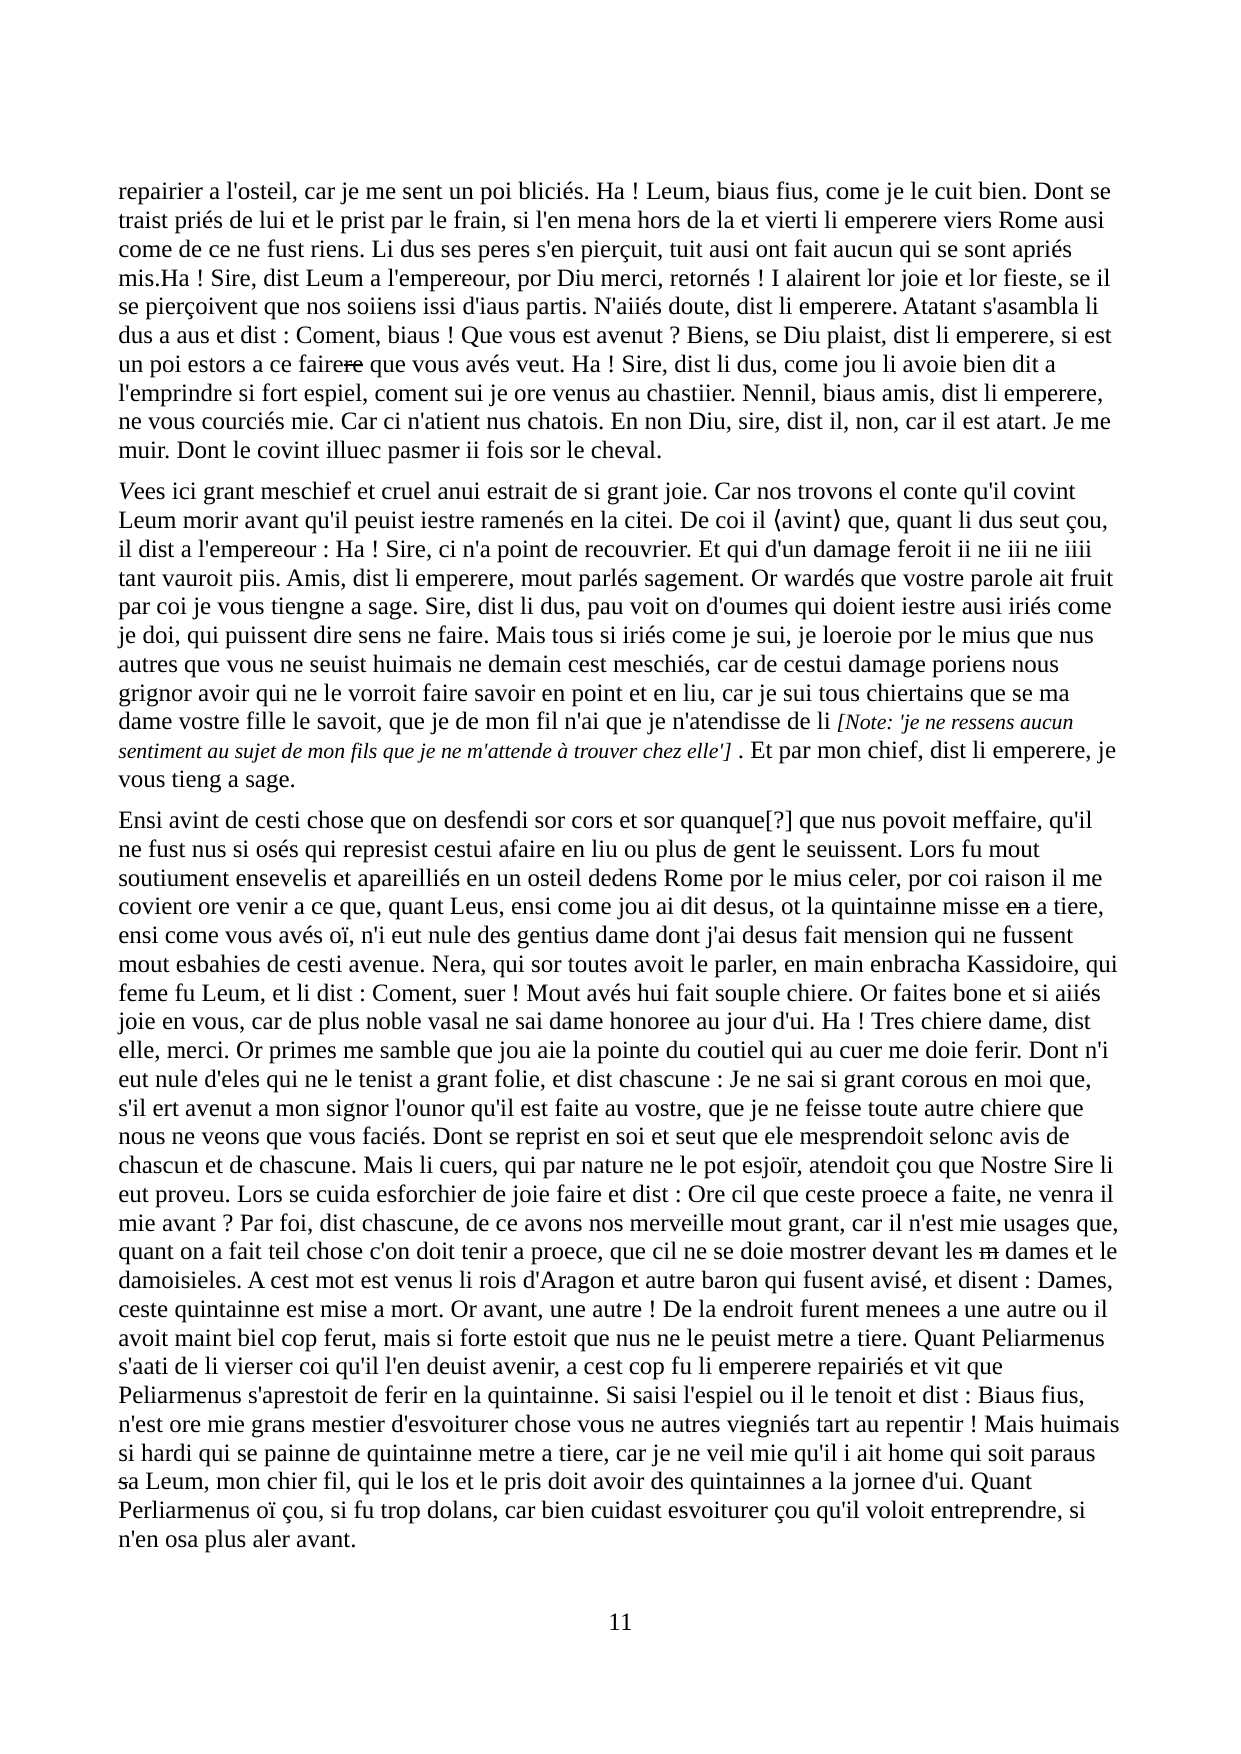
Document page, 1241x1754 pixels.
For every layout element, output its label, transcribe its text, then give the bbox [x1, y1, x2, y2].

text Ceste jouste virent mainte noble piersone qui mout en orent grant merveille. Meime li emperere dist quede toutes les apiertés qu'i [Note: Il faudra prendre une décision et faire une note en introduction pour cette forme de 'qui' équivalente de 'qu'il'...] avoit veut fait en armes, il n'avoit veüe sa pareille. Sire, dist li uns, ne cuidiés mie qu'il fust hom vivans qui ce peuist faire se il n'avoit cheval a sa volenté. Ne m'en chaut, dist li emperere, dou cheval. Bien puet on savoir que cheval covient avoir a ce faire. Mais jou aucune fois feru en quintainne et ai veut ferir, dont je vous aseur que, tout peuist on ferir de tous les sans mesprendre, si [Note: On dirait que tout à coup il s'adresse à Leus... Il y a peut-être une lacune ?] avés vous la grignor proece faite si come hom de vostre eage et de vostre taille, que jou onques mais veisse et ne mie sans plus de tout ce que je ne prise plus[?] autant çou que vous revenistes au sachier sus, a vostre trons si a point que vous le recuellietes en teil maniere. Sire, dist il, ço prenderoie je a faire tous les cos, mais a ce que que je ai la quintaine misse a tiere me sent jou un poi blecies, si vous pri en gueredon de ce que jou ai fait un poi de chose que vous avés veü volentiers, que vous ne vous desairiés [Note: Quel est ce verbe ? Visiblement un composé de 'aïrier', se mettre en colère. Mais je ne trouve nulle pas un composé avec le préfixe des-... On retrouve la rime 'desairier / repairier' d'un des des deux exemples cités par Tobbler-Lömmatsch... : abandonner / retourner dans sa patrie. Je ne pense pas que le sens signalé par Godefroy puisse convenir dans le contexte] mie de ce qu'il m'en covient repairier a l'osteil, car je me sent un poi bliciés. Ha ! Leum, biaus fius, come je le cuit bien. Dont se traist priés de lui et le prist par le frain, si l'en mena hors de la et vierti li emperere viers Rome ausi come de ce ne fust riens. Li dus ses peres s'en pierçuit, tuit ausi ont fait aucun qui se sont apriés mis.Ha ! Sire, dist Leum a l'empereour, por Diu merci, retornés ! I alairent lor joie et lor fieste, se il se pierçoivent que nos soiiens issi d'iaus partis. N'aiiés doute, dist li emperere. Atatant s'asambla li dus a aus et dist : Coment, biaus ! Que vous est avenut ? Biens, se Diu plaist, dist li emperere, si est un poi estors a ce fairere que vous avés veut. Ha ! Sire, dist li dus, come jou li avoie bien dit a l'emprindre si fort espiel, coment sui je ore venus au chastiier. Nennil, biaus amis, dist li emperere, ne vous courciés mie. Car ci n'atient nus chatois. En non Diu, sire, dist il, non, car il est atart. Je me muir. Dont le covint illuec pasmer ii fois sor le cheval. [118, 176, 1122, 320]
text Vees ici grant meschief et cruel anui estrait de si grant joie. Car nos trovons el conte qu'il covint Leum morir avant qu'il peuist iestre ramenés en la citei. De coi il ⟨avint⟩ que, quant li dus seut çou, il dist a l'empereour : Ha ! Sire, ci n'a point de recouvrier. Et qui d'un damage feroit ii ne iii ne iiii tant vauroit piis. Amis, dist li emperere, mout parlés sagement. Or wardés que vostre parole ait fruit par coi je vous tiengne a sage. Sire, dist li dus, pau voit on d'oumes qui doient iestre ausi iriés come je doi, qui puissent dire sens ne faire. Mais tous si iriés come je sui, je loeroie por le mius que nus autres que vous ne seuist huimais ne demain cest meschiés, car de cestui damage poriens nous grignor avoir qui ne le vorroit faire savoir en point et en liu, car je sui tous chiertains que se ma dame vostre fille le savoit, que je de mon fil n'ai que je n'atendisse de li [Note: 'je ne ressens aucun sentiment au sujet de mon fils que je ne m'attende à trouver chez elle'] . Et par mon chief, dist li emperere, je vous tieng a sage. [118, 333, 1122, 649]
text Dont s'en vint li emperere devant les dames et les damoisieles, qui toutes enquissent a un ton : Sire, c'avés vous fait de nostre millor chevalier, qui a çou fait que nus autres ne peut faire ? Par celi foi que je doi a vous toutes, je l'ai fait mener en teil liu ou nule de vous ne le verra huimais ne demain. Mar a ma quintainne mise a tiere sans mon grei. Quant ce ont entendut, les dames si ont eut grant joie, car elles virent et cuidierent que çou fust toute joie et toute fieste, si come il lor douna a entendre. Et çou fu une trop biele voie por covrir çou qu'il avoient entrepris. Ensi coumença li fieste et li esbanois a demourer en sa viertut, et les dames furent comandees a mener en un rens qui fu avisés a jouster. Si avint Japhus li Fris et Josias d'Espaigne devoient par acort jouster li uns a l'autre. Lors vint li emperere a aus et lor dist : Biau signor, n'i ait nul de vous, s'il ne veut pierdre l'amor de moi, qui s'abandoinst a nule vilainne emprise ! Anchois chevachiés sagement, car trop doit on douter les perius. Dont n'i eut nul qui ne s'avisast a faire sa volenté. Et qu'en avint ? Il brisierent si bien et si biel que mout fu grans joie dou veoir et grans deduis dou raconter, qui arait tans ne liu dou faire. Mais ausi come chascuns si est mie disposés a oïr çou c'on puet et doit briement conter, m'estuet venir a ce qu'il m'est avis que on ne repuet mie si corrumpre sa matere, que cil qui volentiers l'oent me puissent blasmer, por coi raison je veil a çou venir que Dorus vint a l'empereour, son pere, et li dist : Sire, il me samble que vous aiiés ausi come desfendut que nus ne joste a moi. Biaus fius, dist li emperere, sauve soit vostre grasce, anchois vous seit si plain de vostre volenté qu'il vous redoutent. Et coment ? dist il, ne demeure il por autre chose ? Ensi le cuit jou, dist li emperere. Et m par mon chief, dist il, je n'i ferai hui mais cop d'espiel ne de lance ? Vien avant, fol ! dist li emperere. Vieus tu faire chose dont on parot en bien et dont tu seras mius honorés que se tu avoies abatues toutes les quintainnes de ceste fieste ? Sire, dist il, or me laissiés dont oïr. Volentiers, dist li emperere. Leus, cui serour se tu as, si est un poi bleciés, por coi il ne puet mie a la jornee de demain porter armes. Si loeroie que vous fussiesiés [Note: Curieuse terminaison d'une P5 subj. imp. de «estre» qu'on retrouve à «mostrer».] armés de ses armes et la mostresiés combien vostre se puet estendre. Sire, dist Leus Dorus, de ce que Leus, mes frere, est bleciés me doit il anoiier ! Mais que je demain soie por lui a tornoi me ferai je a merveille joiant ! Lors vint Helcanus et li cuens de Flandres a l'empereour et dissent : Sire, qu'avés vous fait de Leum ? Biau signor, dist il, jou en ai fait ce que vous povés oïr. Sire, dist dont Helcanus, nous nos doutons qu'il ne soit blechiés. Biaus fius, dist li emperere, or ne vous en doutés ja, car il est autrement que vous ne cuidiés. Et si n'enquerés huimais de lui autrement que jou ai dit Dorus, vostre frere. Dont se vint li cuens de Flandres vers l'empereour et dist : Sire, de ceste jornee ne [pus] jou veoir qu'il ne soit bien eure del repairier en la citei, selonch çou que jou entenc, a demain ¶ le tornoi. [118, 1421, 1122, 1565]
text Ensi avint de cesti chose que on desfendi sor cors et sor quanque[?] que nus povoit meffaire, qu'il ne fust nus si osés qui represist cestui afaire en liu ou plus de gent le seuissent. Lors fu mout soutiument ensevelis et apareilliés en un osteil dedens Rome por le mius celer, por coi raison il me covient ore venir a ce que, quant Leus, ensi come jou ai dit desus, ot la quintainne misse en a tiere, ensi come vous avés oï, n'i eut nule des gentius dame dont j'ai desus fait mension qui ne fussent mout esbahies de cesti avenue. Nera, qui sor toutes avoit le parler, en main enbracha Kassidoire, qui feme fu Leum, et li dist : Coment, suer ! Mout avés hui fait souple chiere. Or faites bone et si aiiés joie en vous, car de plus noble vasal ne sai dame honoree au jour d'ui. Ha ! Tres chiere dame, dist elle, merci. Or primes me samble que jou aie la pointe du coutiel qui au cuer me doie ferir. Dont n'i eut nule d'eles qui ne le tenist a grant folie, et dist chascune : Je ne sai si grant corous en moi que, s'il ert avenut a mon signor l'ounor qu'il est faite au vostre, que je ne feisse toute autre chiere que nous ne veons que vous faciés. Dont se reprist en soi et seut que ele mesprendoit selonc avis de chascun et de chascune. Mais li cuers, qui par nature ne le pot esjoïr, atendoit çou que Nostre Sire li eut proveu. Lors se cuida esforchier de joie faire et dist : Ore cil que ceste proece a faite, ne venra il mie avant ? Par foi, dist chascune, de ce avons nos merveille mout grant, car il n'est mie usages que, quant on a fait teil chose c'on doit tenir a proece, que cil ne se doie mostrer devant les m dames et le damoisieles. A cest mot est venus li rois d'Aragon et autre baron qui fusent avisé, et disent : Dames, ceste quintainne est mise a mort. Or avant, une autre ! De la endroit furent menees a une autre ou il avoit maint biel cop ferut, mais si forte estoit que nus ne le peuist metre a tiere. Quant Peliarmenus s'aati de li vierser coi qu'il l'en deuist avenir, a cest cop fu li emperere repairiés et vit que Peliarmenus s'aprestoit de ferir en la quintainne. Si saisi l'espiel ou il le tenoit et dist : Biaus fius, n'est ore mie grans mestier d'esvoiturer chose vous ne autres viegniés tart au repentir ! Mais huimais si hardi qui se painne de quintainne metre a tiere, car je ne veil mie qu'il i ait home qui soit paraus sa Leum, mon chier fil, qui le los et le pris doit avoir des quintainnes a la jornee d'ui. Quant Perliarmenus oï çou, si fu trop dolans, car bien cuidast esvoiturer çou qu'il voloit entreprendre, si n'en osa plus aler avant. [118, 661, 1122, 1409]
